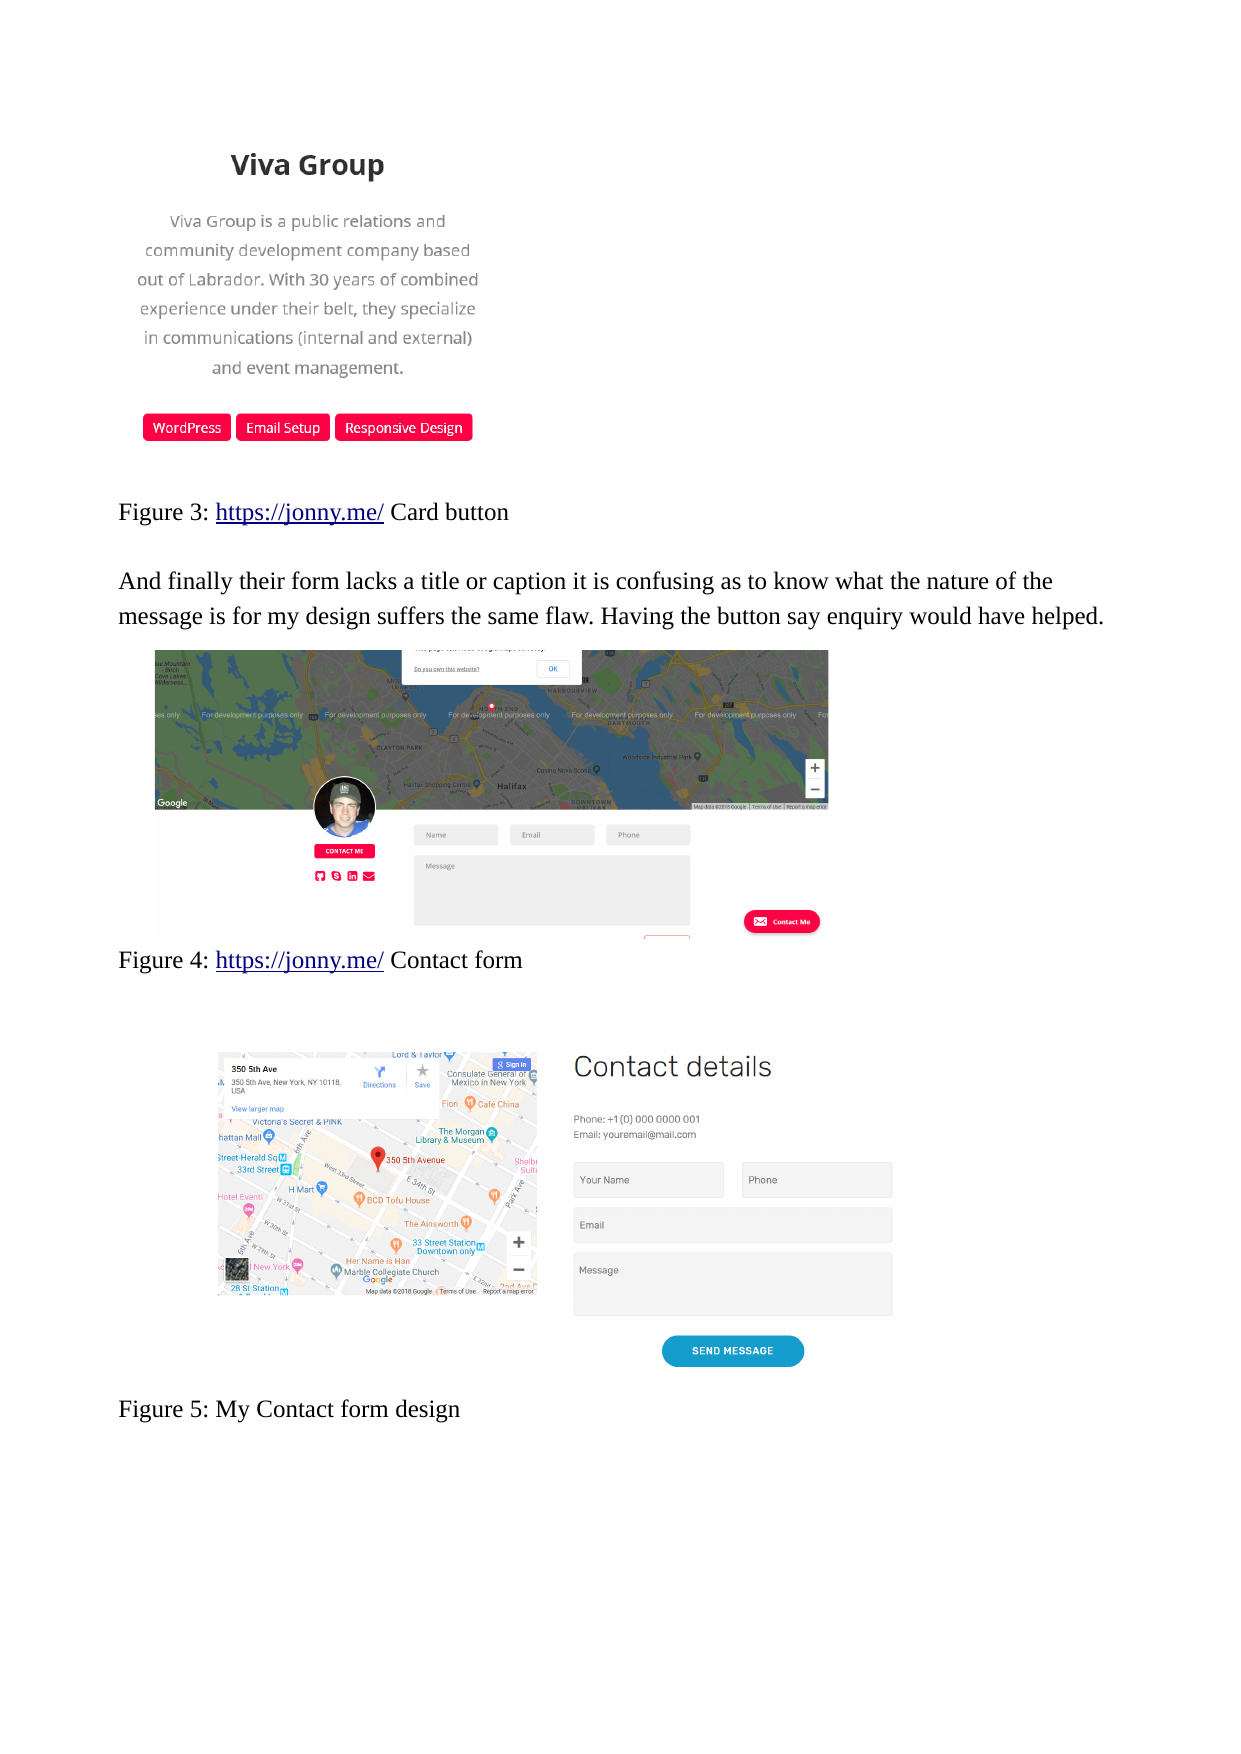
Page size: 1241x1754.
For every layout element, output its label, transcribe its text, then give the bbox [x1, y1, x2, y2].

picture [102, 132, 517, 488]
text Figure 5: My Contact form design [118, 1394, 1122, 1423]
picture [154, 650, 829, 939]
text And finally their form lacks a title or caption it is confusing as to know what the nature of the message is for my design suffers the same flaw. Having the button say enquiry would have helped. [118, 566, 1122, 629]
text Figure 3: https://jonny.me/ Card button [118, 497, 1122, 526]
picture [132, 1008, 967, 1373]
text Figure 4: https://jonny.me/ Contact form [118, 946, 1122, 974]
